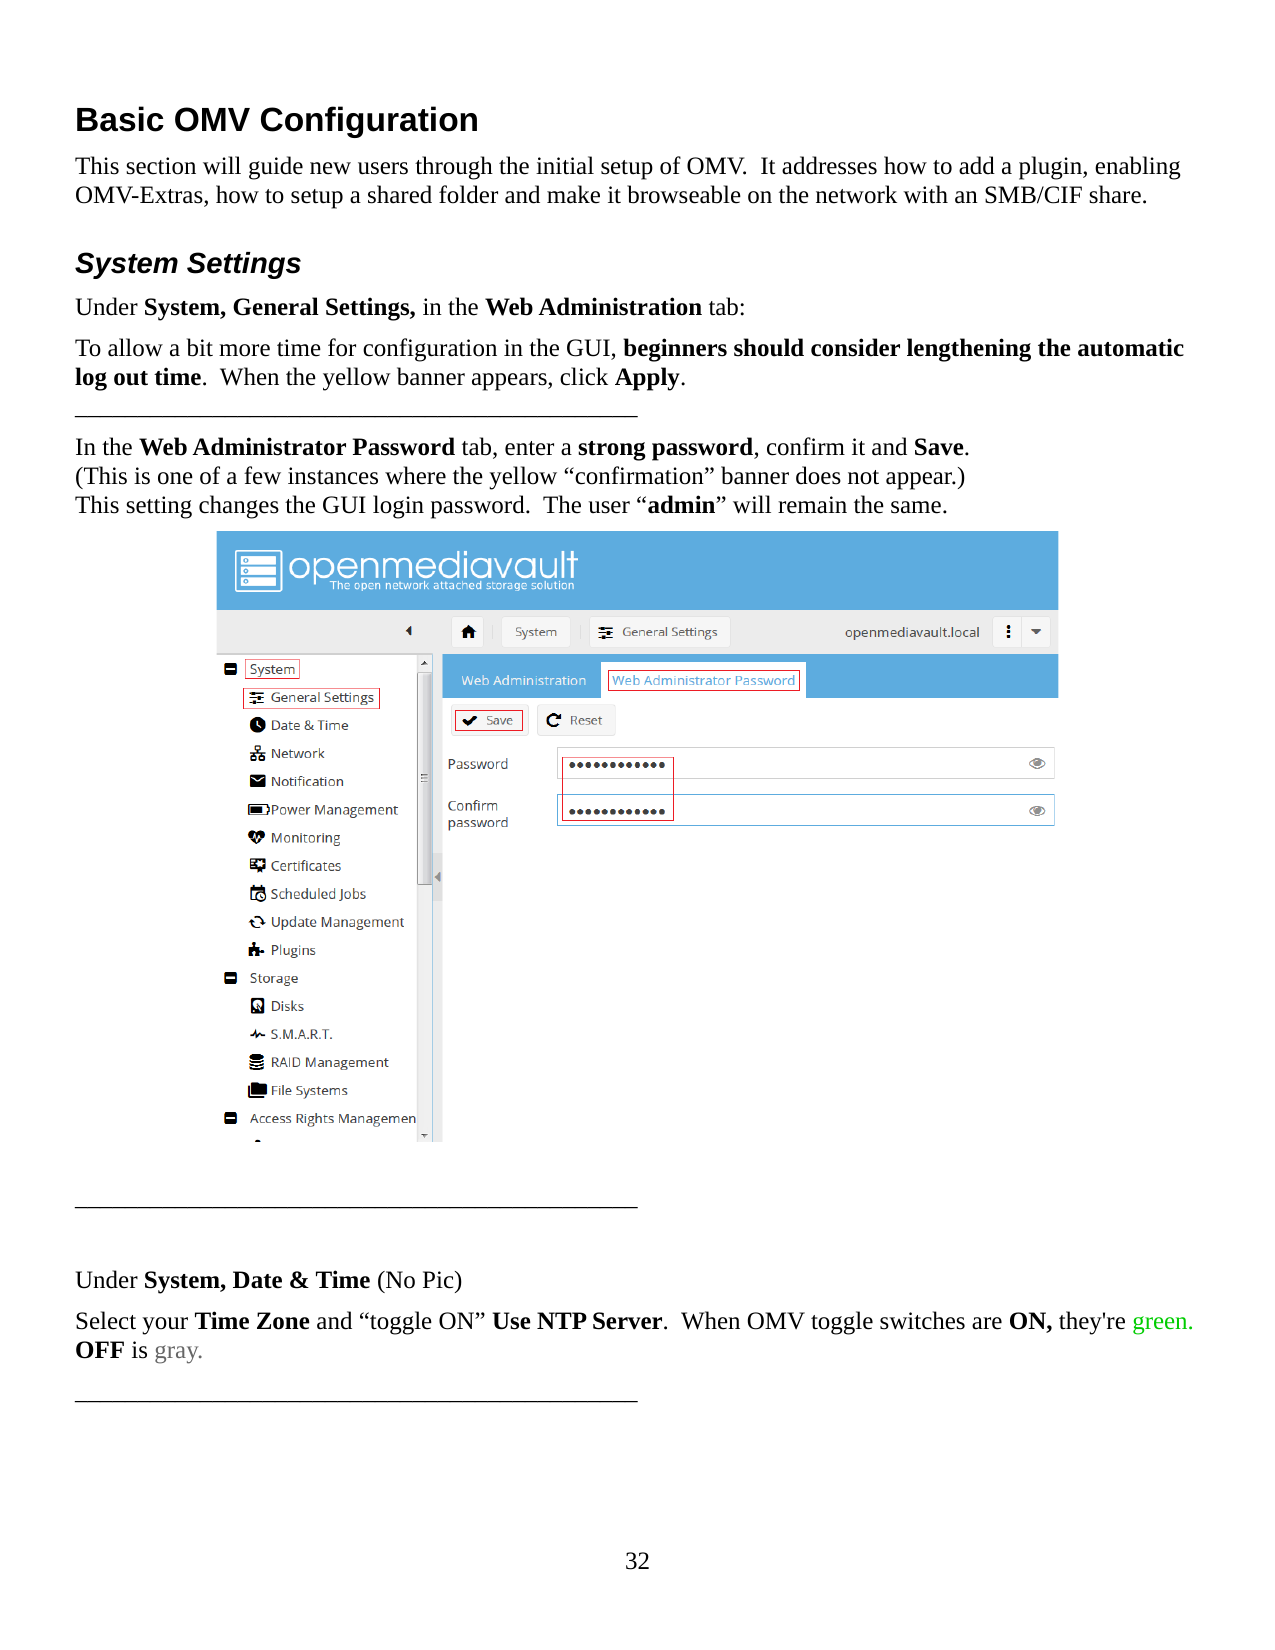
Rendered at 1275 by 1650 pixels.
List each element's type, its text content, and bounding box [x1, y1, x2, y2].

text In the Web Administrator Password tab, enter a strong password, confirm it and Save. (This is one of a few instances where the yellow “confirmation” banner does not appear.) This setting changes the GUI login password. The user “admin” will remain the same. [75, 432, 1200, 518]
text To allow a bit more time for configuration in the GUI, beginners should consider lengthening the automatic log out time. When the yellow banner appears, click Apply. _____________________________________________ [75, 333, 1200, 420]
text Under System, Date & Time (No Pic) [75, 1265, 1200, 1294]
text _____________________________________________ [75, 1376, 1200, 1405]
text Under System, General Settings, in the Web Administration tab: [75, 292, 1200, 321]
subtitle Basic OMV Configuration [75, 100, 1200, 139]
text _____________________________________________ [75, 1182, 1200, 1211]
text This section will guide new users through the initial setup of OMV. It addresses how to add a plugin, enabling OMV-Extras, how to setup a shared folder and make it browseable on the network with an SMB/CIF share. [75, 151, 1200, 209]
subtitle System Settings [75, 246, 1200, 280]
text Select your Time Zone and “toggle ON” Use NTP Server. When OMV toggle switches are ON, they're green. OFF is gray. [75, 1306, 1200, 1364]
